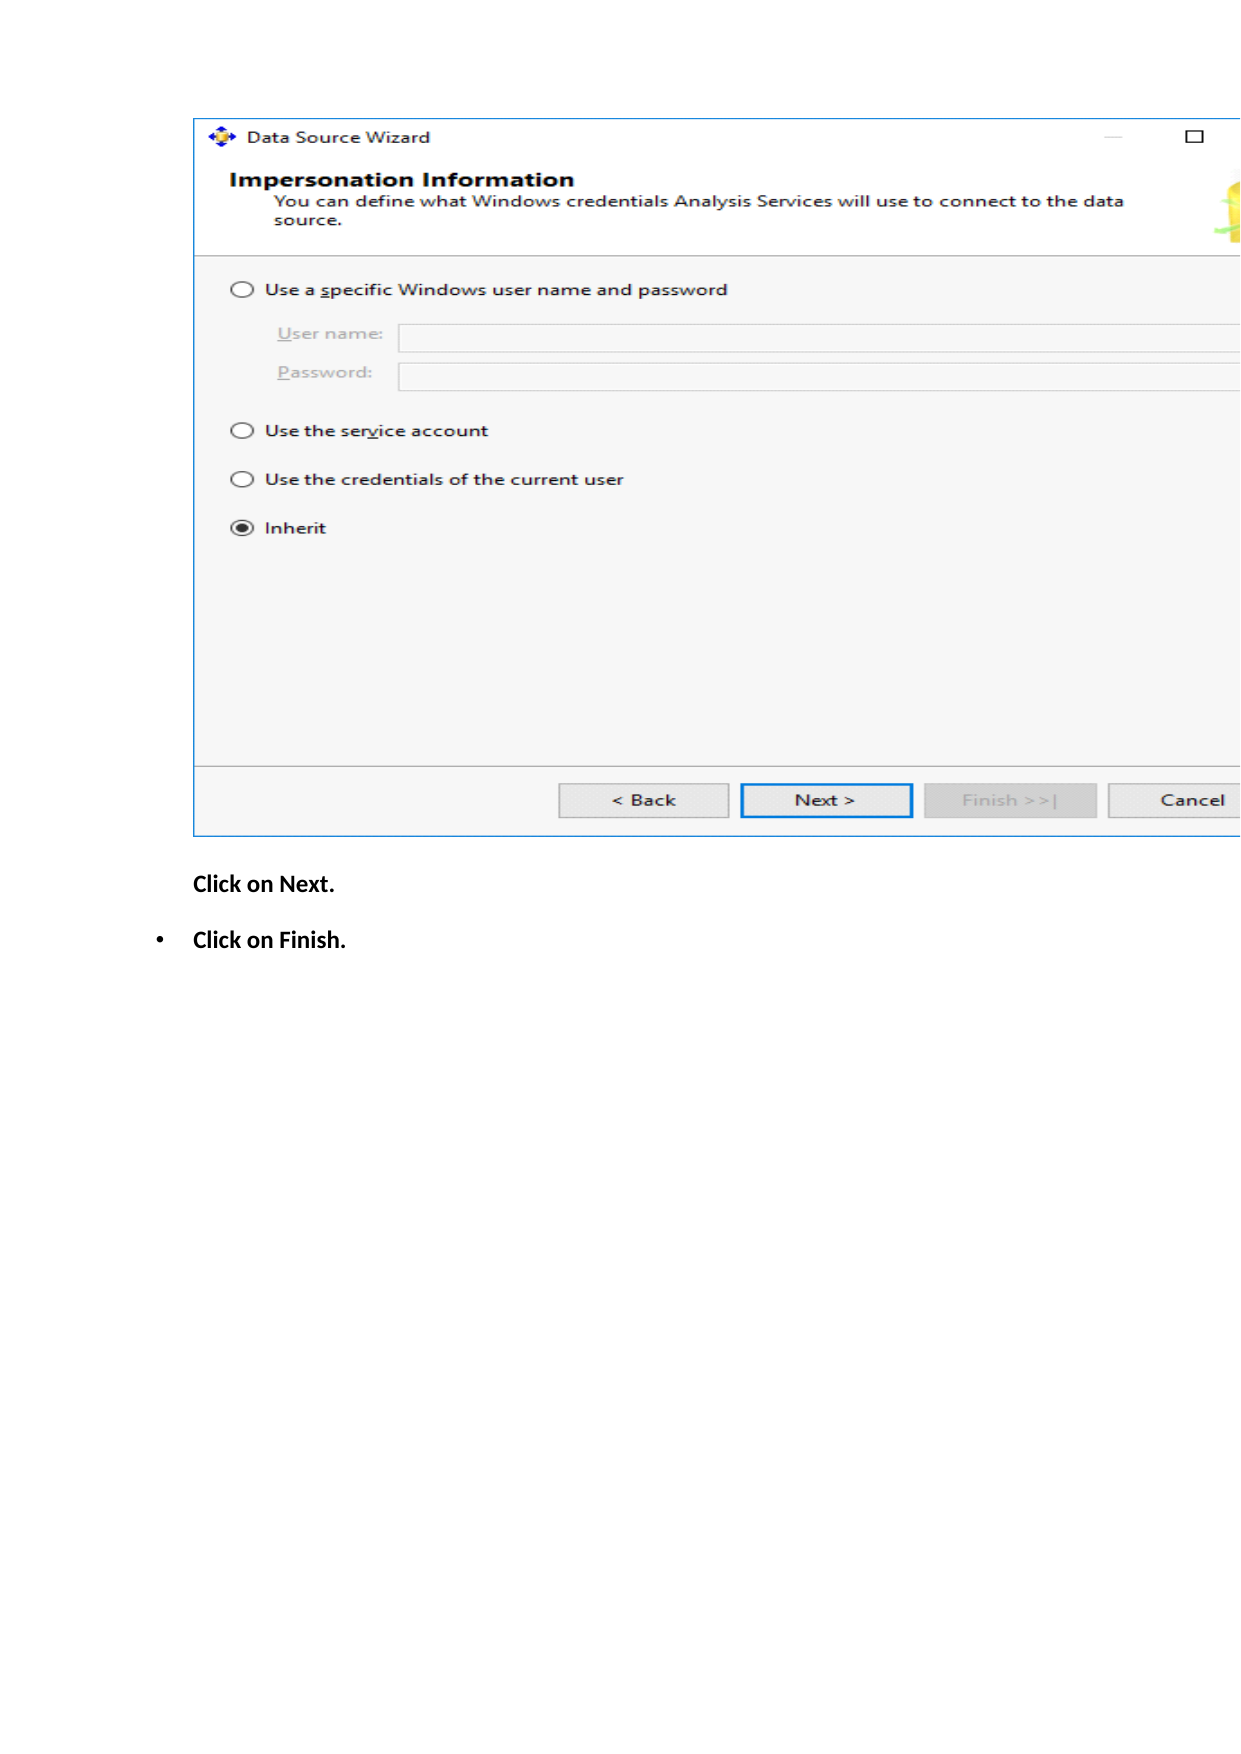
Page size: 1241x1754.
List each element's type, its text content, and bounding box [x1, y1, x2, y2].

list Click on Finish. [156, 924, 1122, 954]
text Click on Next. [193, 868, 1122, 899]
